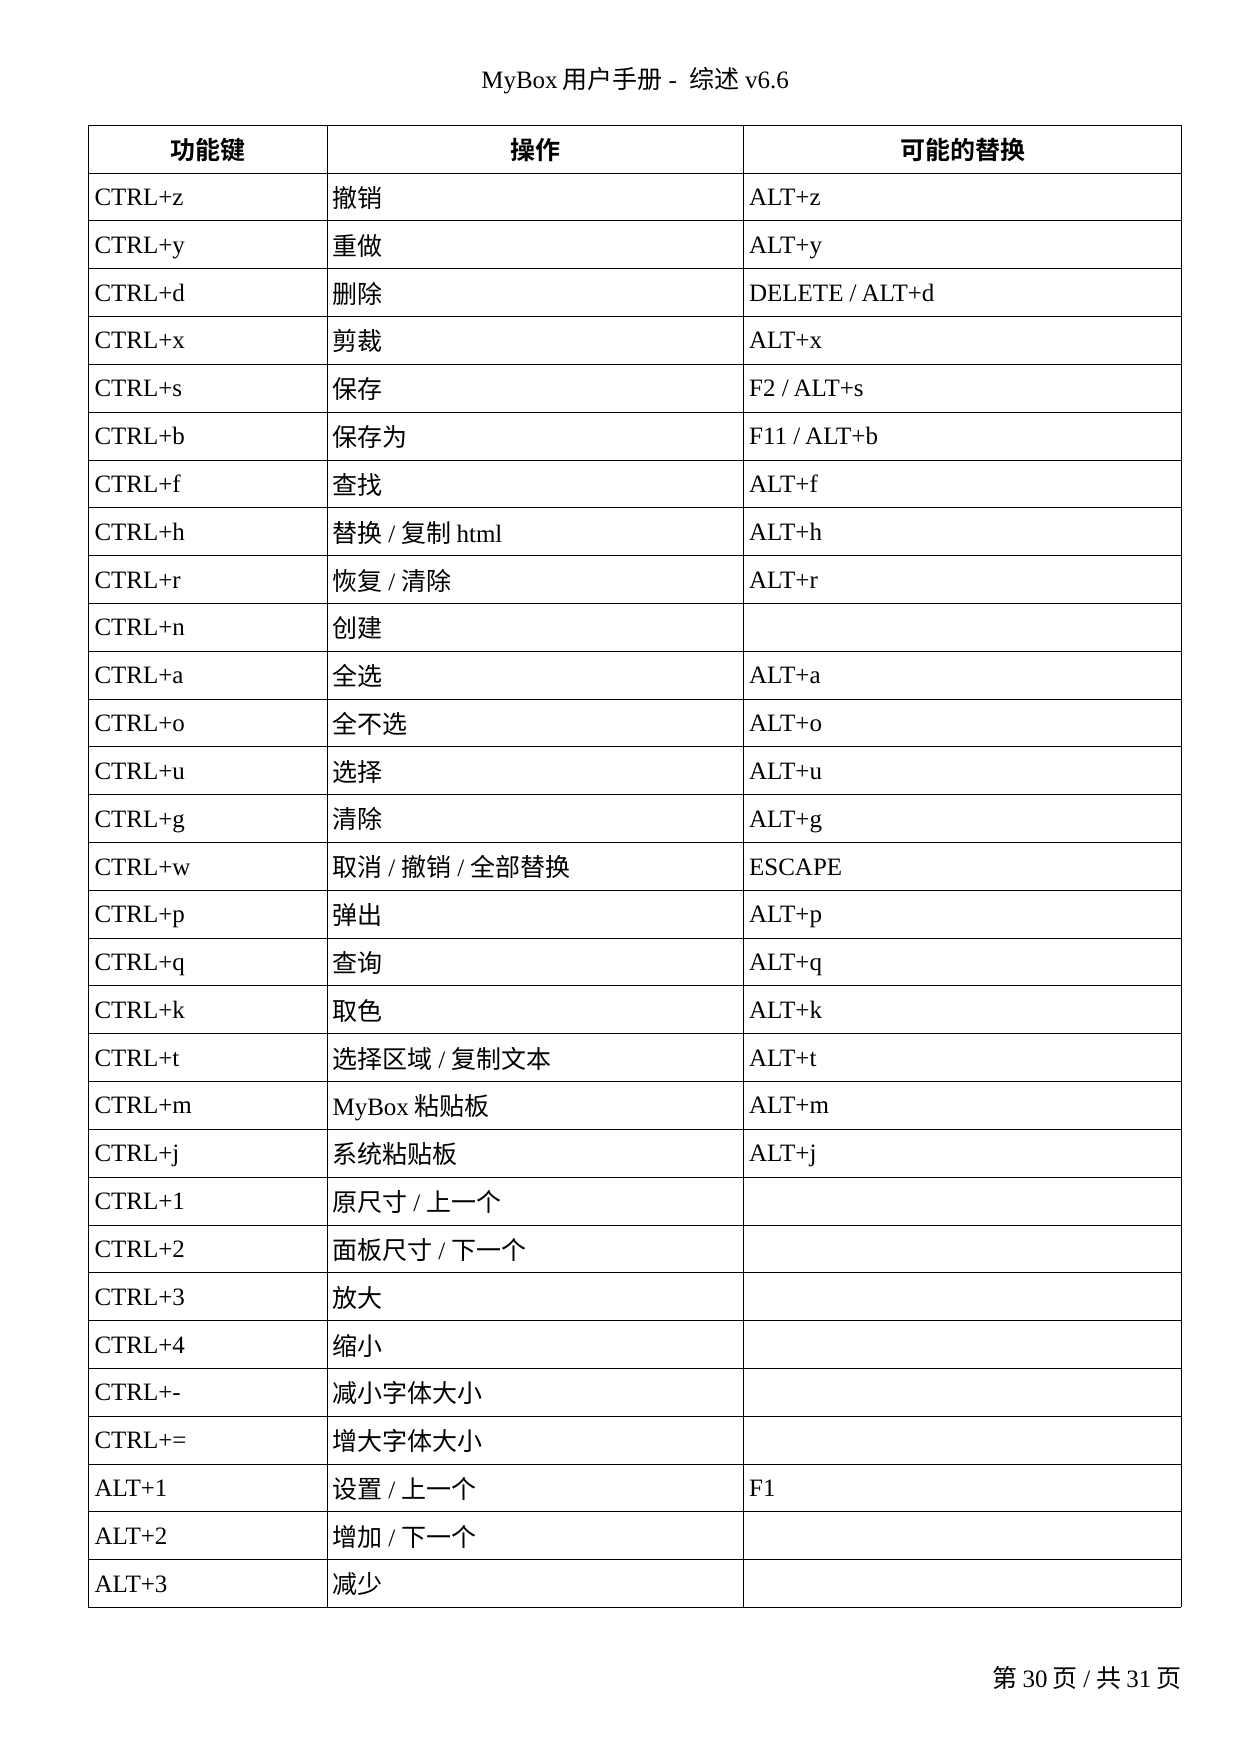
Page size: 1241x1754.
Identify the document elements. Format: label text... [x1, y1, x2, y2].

table_cell CTRL+d [89, 269, 327, 316]
table_cell ALT+r [744, 556, 1181, 603]
table_cell CTRL+r [89, 556, 327, 603]
table_cell 系统粘贴板 [328, 1130, 743, 1177]
table_cell ALT+a [744, 652, 1181, 698]
table_cell [744, 1417, 1181, 1463]
table_cell 取色 [328, 986, 743, 1033]
table_cell 替换 / 复制html [328, 508, 743, 555]
table_cell 清除 [328, 795, 743, 842]
table_cell 选择 [328, 747, 743, 794]
table_cell ALT+p [744, 891, 1181, 938]
table_cell DELETE / ALT+d [744, 269, 1181, 316]
table_cell 查询 [328, 939, 743, 985]
table_cell ALT+u [744, 747, 1181, 794]
table_cell ALT+j [744, 1130, 1181, 1177]
table_cell 创建 [328, 604, 743, 651]
table_cell ALT+2 [89, 1512, 327, 1559]
table_cell CTRL+f [89, 461, 327, 507]
table_cell 原尺寸 / 上一个 [328, 1178, 743, 1224]
table_cell 设置 / 上一个 [328, 1465, 743, 1511]
table_cell CTRL+t [89, 1034, 327, 1081]
table_cell 全选 [328, 652, 743, 698]
table_header 操作 [328, 126, 743, 173]
table_cell F2 / ALT+s [744, 365, 1181, 412]
table_cell ALT+z [744, 174, 1181, 220]
table_cell ALT+f [744, 461, 1181, 507]
table_cell 面板尺寸 / 下一个 [328, 1226, 743, 1272]
table_cell CTRL+2 [89, 1226, 327, 1272]
table_cell CTRL+q [89, 939, 327, 985]
table_cell CTRL+b [89, 413, 327, 459]
table_cell ALT+k [744, 986, 1181, 1033]
table_cell F1 [744, 1465, 1181, 1511]
table_cell ALT+o [744, 700, 1181, 746]
table_cell CTRL+3 [89, 1273, 327, 1320]
table_cell [744, 1512, 1181, 1559]
table_cell CTRL+s [89, 365, 327, 412]
table_cell CTRL+1 [89, 1178, 327, 1224]
table_cell 查找 [328, 461, 743, 507]
table_cell 增加 / 下一个 [328, 1512, 743, 1559]
table_cell CTRL+g [89, 795, 327, 842]
table_cell ALT+y [744, 221, 1181, 268]
table_cell [744, 1321, 1181, 1368]
table_cell [744, 1226, 1181, 1272]
table_cell 弹出 [328, 891, 743, 938]
table_cell MyBox粘贴板 [328, 1082, 743, 1129]
table_cell CTRL+a [89, 652, 327, 698]
table_header 可能的替换 [744, 126, 1181, 173]
table_cell 全不选 [328, 700, 743, 746]
table_cell 保存 [328, 365, 743, 412]
table_cell [744, 1369, 1181, 1416]
table_cell 减小字体大小 [328, 1369, 743, 1416]
table_cell 放大 [328, 1273, 743, 1320]
table_cell [744, 1560, 1181, 1607]
table_cell [744, 1178, 1181, 1224]
table_cell 取消 / 撤销 / 全部替换 [328, 843, 743, 890]
table_cell ALT+h [744, 508, 1181, 555]
table_cell CTRL+x [89, 317, 327, 364]
table_cell CTRL+n [89, 604, 327, 651]
table_cell ALT+x [744, 317, 1181, 364]
table_cell ESCAPE [744, 843, 1181, 890]
table_cell 撤销 [328, 174, 743, 220]
table_cell 删除 [328, 269, 743, 316]
table_cell CTRL+j [89, 1130, 327, 1177]
table_cell 减少 [328, 1560, 743, 1607]
table_cell CTRL+4 [89, 1321, 327, 1368]
table_cell 增大字体大小 [328, 1417, 743, 1463]
table_cell CTRL+k [89, 986, 327, 1033]
table_cell CTRL+z [89, 174, 327, 220]
table_cell CTRL+- [89, 1369, 327, 1416]
table_cell 保存为 [328, 413, 743, 459]
table_cell CTRL+p [89, 891, 327, 938]
table_cell CTRL+o [89, 700, 327, 746]
table_cell 重做 [328, 221, 743, 268]
table_cell [744, 604, 1181, 651]
table_cell [744, 1273, 1181, 1320]
table_cell 选择区域 / 复制文本 [328, 1034, 743, 1081]
table_cell ALT+3 [89, 1560, 327, 1607]
table_cell ALT+q [744, 939, 1181, 985]
table_cell CTRL+m [89, 1082, 327, 1129]
table_cell F11 / ALT+b [744, 413, 1181, 459]
table_cell ALT+g [744, 795, 1181, 842]
table_cell CTRL+y [89, 221, 327, 268]
table_cell CTRL+w [89, 843, 327, 890]
table_cell ALT+t [744, 1034, 1181, 1081]
table_cell 恢复 / 清除 [328, 556, 743, 603]
table_cell CTRL+u [89, 747, 327, 794]
table_cell CTRL+= [89, 1417, 327, 1463]
table_cell CTRL+h [89, 508, 327, 555]
table_cell ALT+m [744, 1082, 1181, 1129]
table_cell ALT+1 [89, 1465, 327, 1511]
table_header 功能键 [89, 126, 327, 173]
table_cell 缩小 [328, 1321, 743, 1368]
table_cell 剪裁 [328, 317, 743, 364]
